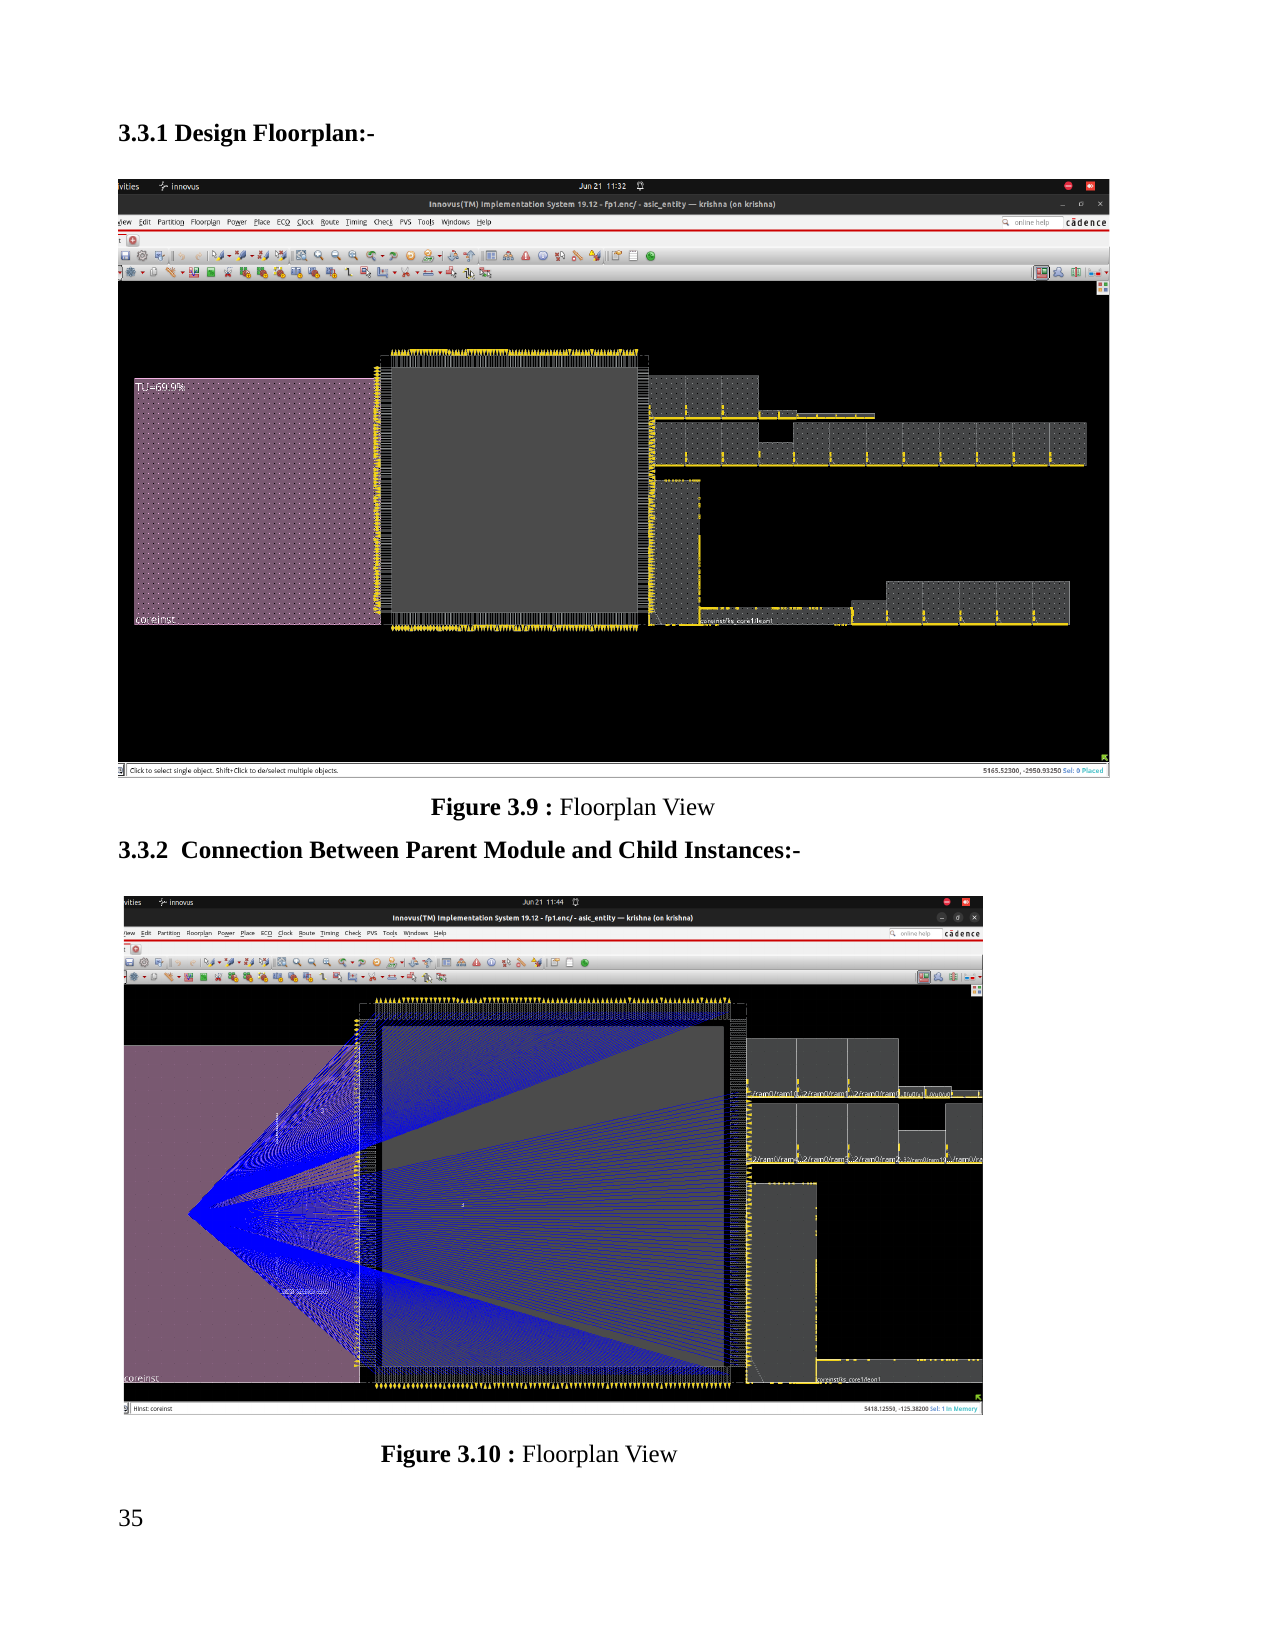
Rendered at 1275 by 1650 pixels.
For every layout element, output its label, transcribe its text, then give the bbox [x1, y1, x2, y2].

picture [123, 896, 983, 1415]
text Figure 3.10 : Floorplan View [118, 1439, 1157, 1467]
picture [118, 179, 1110, 778]
text 3.3.2 Connection Between Parent Module and Child Instances:- [118, 835, 1157, 864]
text Figure 3.9 : Floorplan View [118, 161, 1157, 821]
text 3.3.1 Design Floorplan:- [118, 118, 1157, 147]
